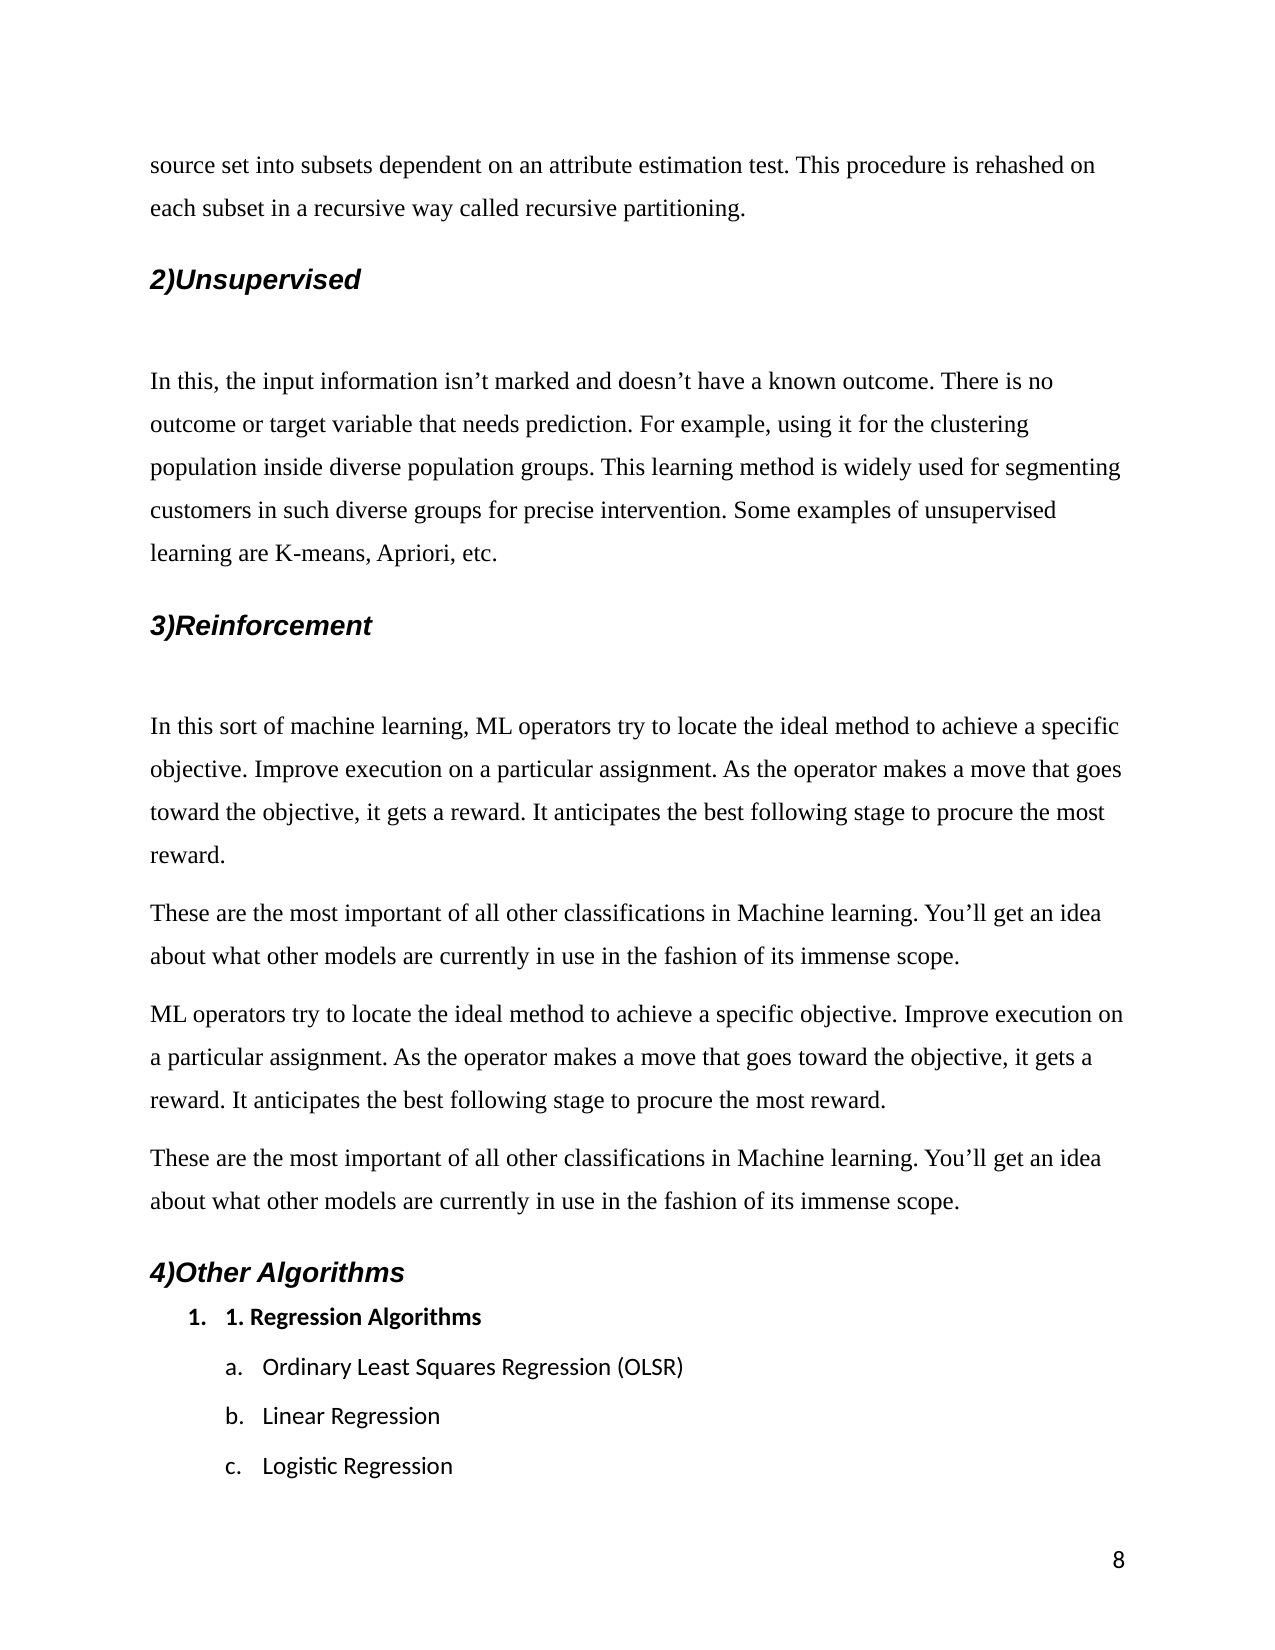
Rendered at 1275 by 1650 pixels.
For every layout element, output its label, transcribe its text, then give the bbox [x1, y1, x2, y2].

list Ordinary Least Squares Regression (OLSR) [225, 1351, 1125, 1381]
list 1. Regression Algorithms [187, 1301, 1125, 1332]
text In this sort of machine learning, ML operators try to locate the ideal method to achieve a specific objective. Improve execution on a particular assignment. As the operator makes a move that goes toward the objective, it gets a reward. It anticipates the best following stage to procure the most reward. [150, 711, 1125, 869]
list Logistic Regression [225, 1450, 1125, 1481]
subtitle Unsupervised [150, 263, 1125, 296]
subtitle Other Algorithms [150, 1256, 1125, 1289]
text source set into subsets dependent on an attribute estimation test. This procedure is rehashed on each subset in a recursive way called recursive partitioning. [150, 150, 1125, 222]
text In this, the input information isn’t marked and doesn’t have a known outcome. There is no outcome or target variable that needs prediction. For example, using it for the clustering population inside diverse population groups. This learning method is widely used for segmenting customers in such diverse groups for precise intervention. Some examples of unsupervised learning are K-means, Apriori, etc. [150, 366, 1125, 567]
text These are the most important of all other classifications in Machine learning. You’ll get an idea about what other models are currently in use in the fashion of its immense scope. [150, 1143, 1125, 1215]
text These are the most important of all other classifications in Machine learning. You’ll get an idea about what other models are currently in use in the fashion of its immense scope. [150, 898, 1125, 970]
list Linear Regression [225, 1401, 1125, 1431]
subtitle Reinforcement [150, 609, 1125, 641]
text ML operators try to locate the ideal method to achieve a specific objective. Improve execution on a particular assignment. As the operator makes a move that goes toward the objective, it gets a reward. It anticipates the best following stage to procure the most reward. [150, 999, 1125, 1114]
